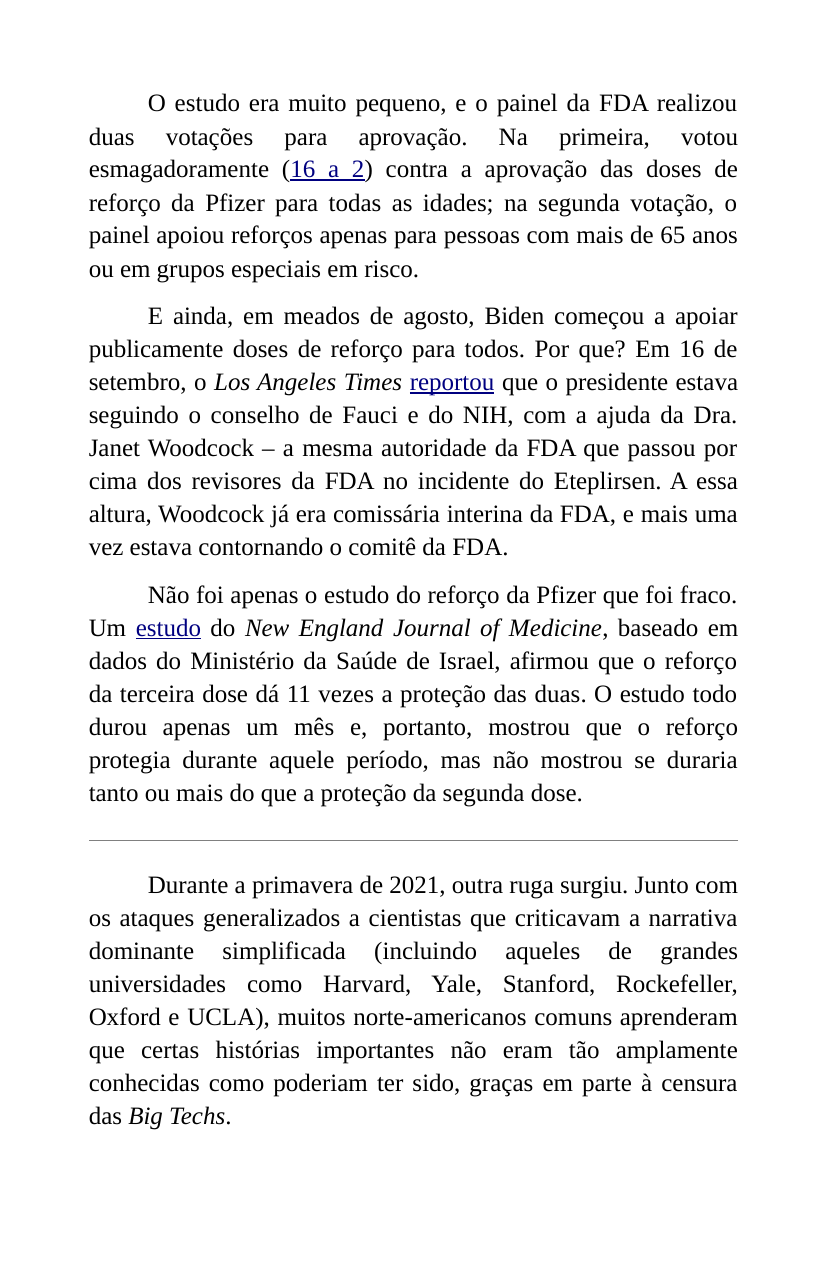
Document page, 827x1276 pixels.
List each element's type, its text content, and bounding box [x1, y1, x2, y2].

text E ainda, em meados de agosto, Biden começou a apoiar publicamente doses de reforço para todos. Por que? Em 16 de setembro, o Los Angeles Times reportou que o presidente estava seguindo o conselho de Fauci e do NIH, com a ajuda da Dra. Janet Woodcock – a mesma autoridade da FDA que passou por cima dos revisores da FDA no incidente do Eteplirsen. A essa altura, Woodcock já era comissária interina da FDA, e mais uma vez estava contornando o comitê da FDA. [88, 301, 738, 561]
text Não foi apenas o estudo do reforço da Pfizer que foi fraco. Um estudo do New England Journal of Medicine, baseado em dados do Ministério da Saúde de Israel, afirmou que o reforço da terceira dose dá 11 vezes a proteção das duas. O estudo todo durou apenas um mês e, portanto, mostrou que o reforço protegia durante aquele período, mas não mostrou se duraria tanto ou mais do que a proteção da segunda dose. [88, 580, 738, 807]
text O estudo era muito pequeno, e o painel da FDA realizou duas votações para aprovação. Na primeira, votou esmagadoramente (16 a 2) contra a aprovação das doses de reforço da Pfizer para todas as idades; na segunda votação, o painel apoiou reforços apenas para pessoas com mais de 65 anos ou em grupos especiais em risco. [88, 88, 738, 282]
text Durante a primavera de 2021, outra ruga surgiu. Junto com os ataques generalizados a cientistas que criticavam a narrativa dominante simplificada (incluindo aqueles de grandes universidades como Harvard, Yale, Stanford, Rockefeller, Oxford e UCLA), muitos norte-americanos comuns aprenderam que certas histórias importantes não eram tão amplamente conhecidas como poderiam ter sido, graças em parte à censura das Big Techs. [88, 870, 738, 1130]
